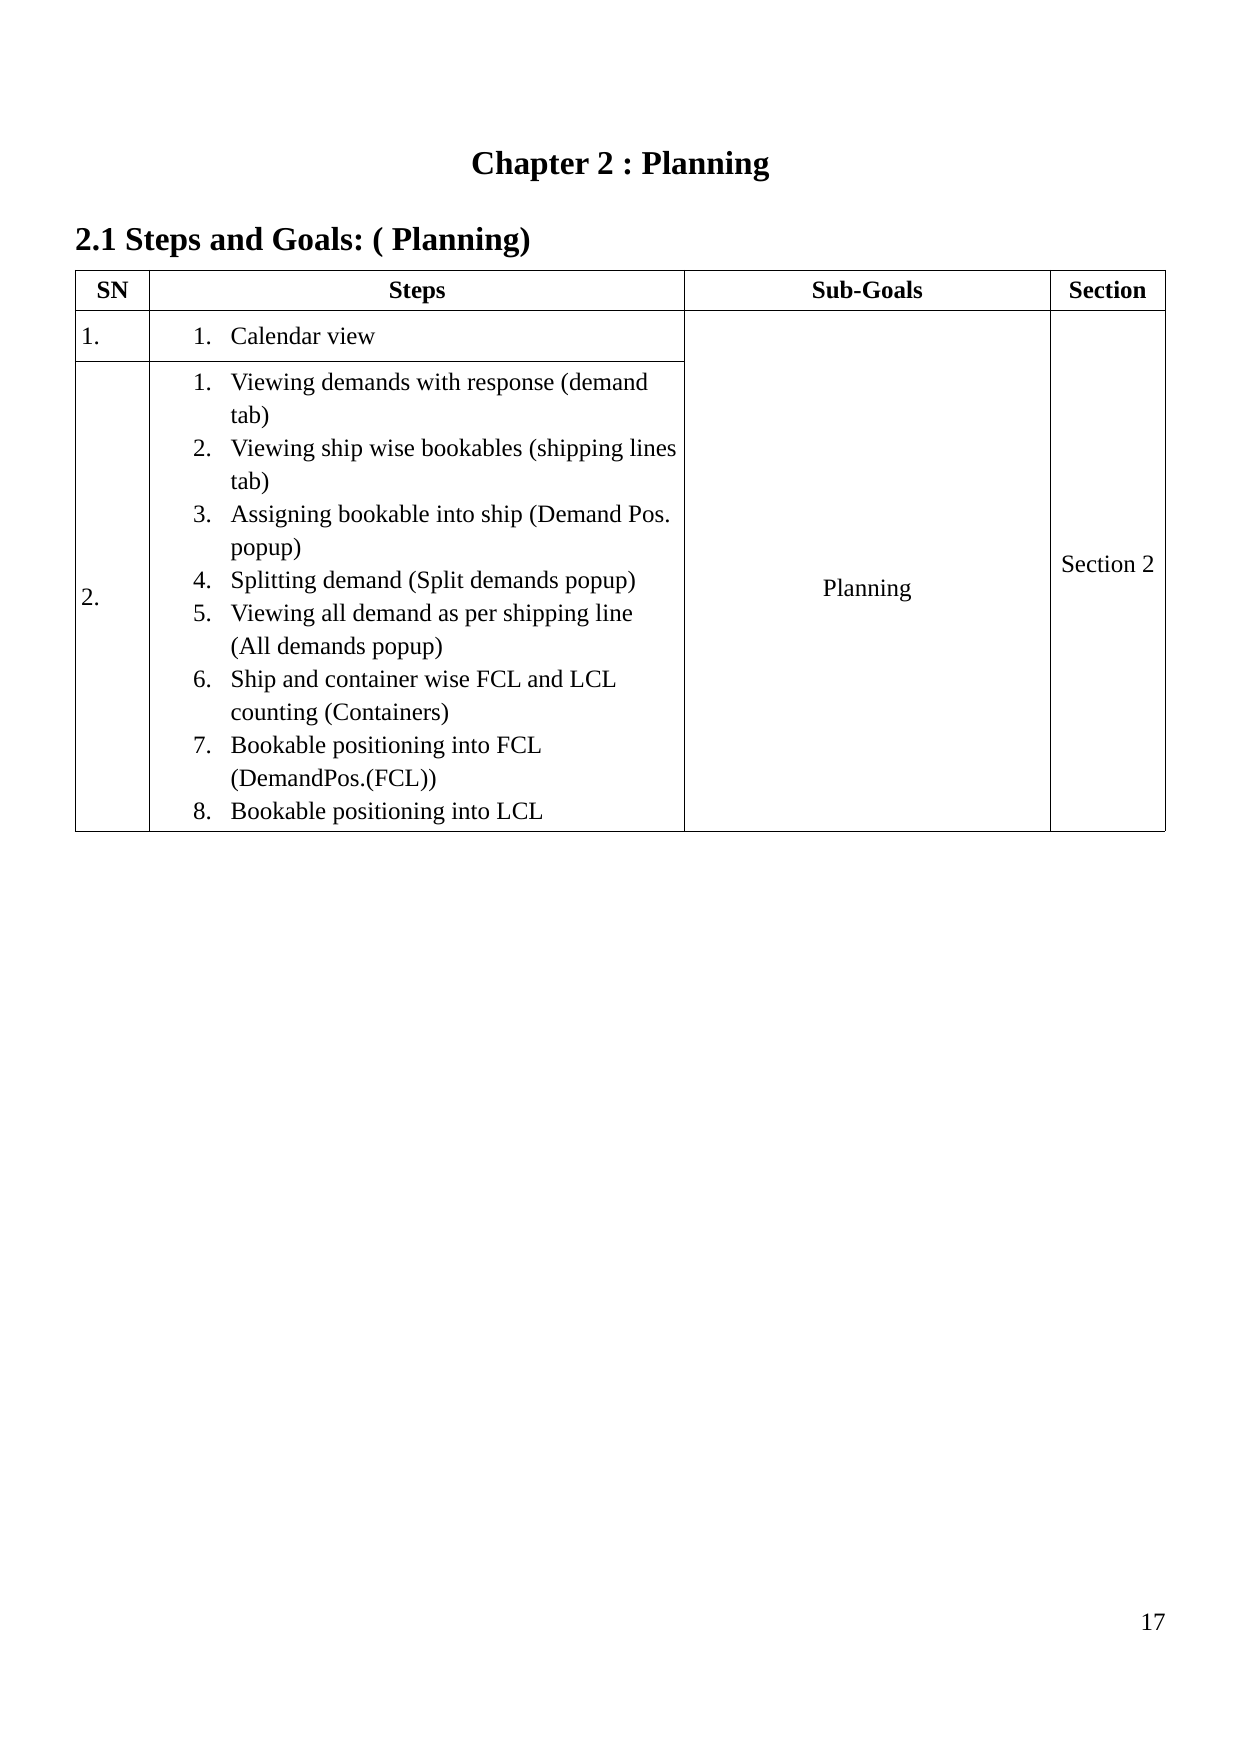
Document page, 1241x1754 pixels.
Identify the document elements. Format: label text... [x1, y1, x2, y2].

table_cell Viewing demands with response (demand tab) Viewing ship wise bookables (shipping lines tab) Assigning bookable into ship (Demand Pos. popup) Splitting demand (Split demands popup) Viewing all demand as per shipping line (All demands popup) Ship and container wise FCL and LCL counting (Containers) Bookable positioning into FCL (DemandPos.(FCL)) Bookable positioning into LCL [150, 362, 684, 831]
table_cell 1. [76, 311, 149, 361]
table_cell 2. [76, 362, 149, 831]
table_header Section [1051, 271, 1165, 310]
table_cell Planning [685, 311, 1050, 831]
table_header SN [76, 271, 149, 310]
table_header Steps [150, 271, 684, 310]
table_cell Section 2 [1051, 311, 1165, 831]
subtitle Chapter 2 : Planning [75, 143, 1165, 181]
subtitle 2.1 Steps and Goals: ( Planning) [75, 219, 1165, 257]
table_cell Calendar view [150, 311, 684, 361]
table_header Sub-Goals [685, 271, 1050, 310]
